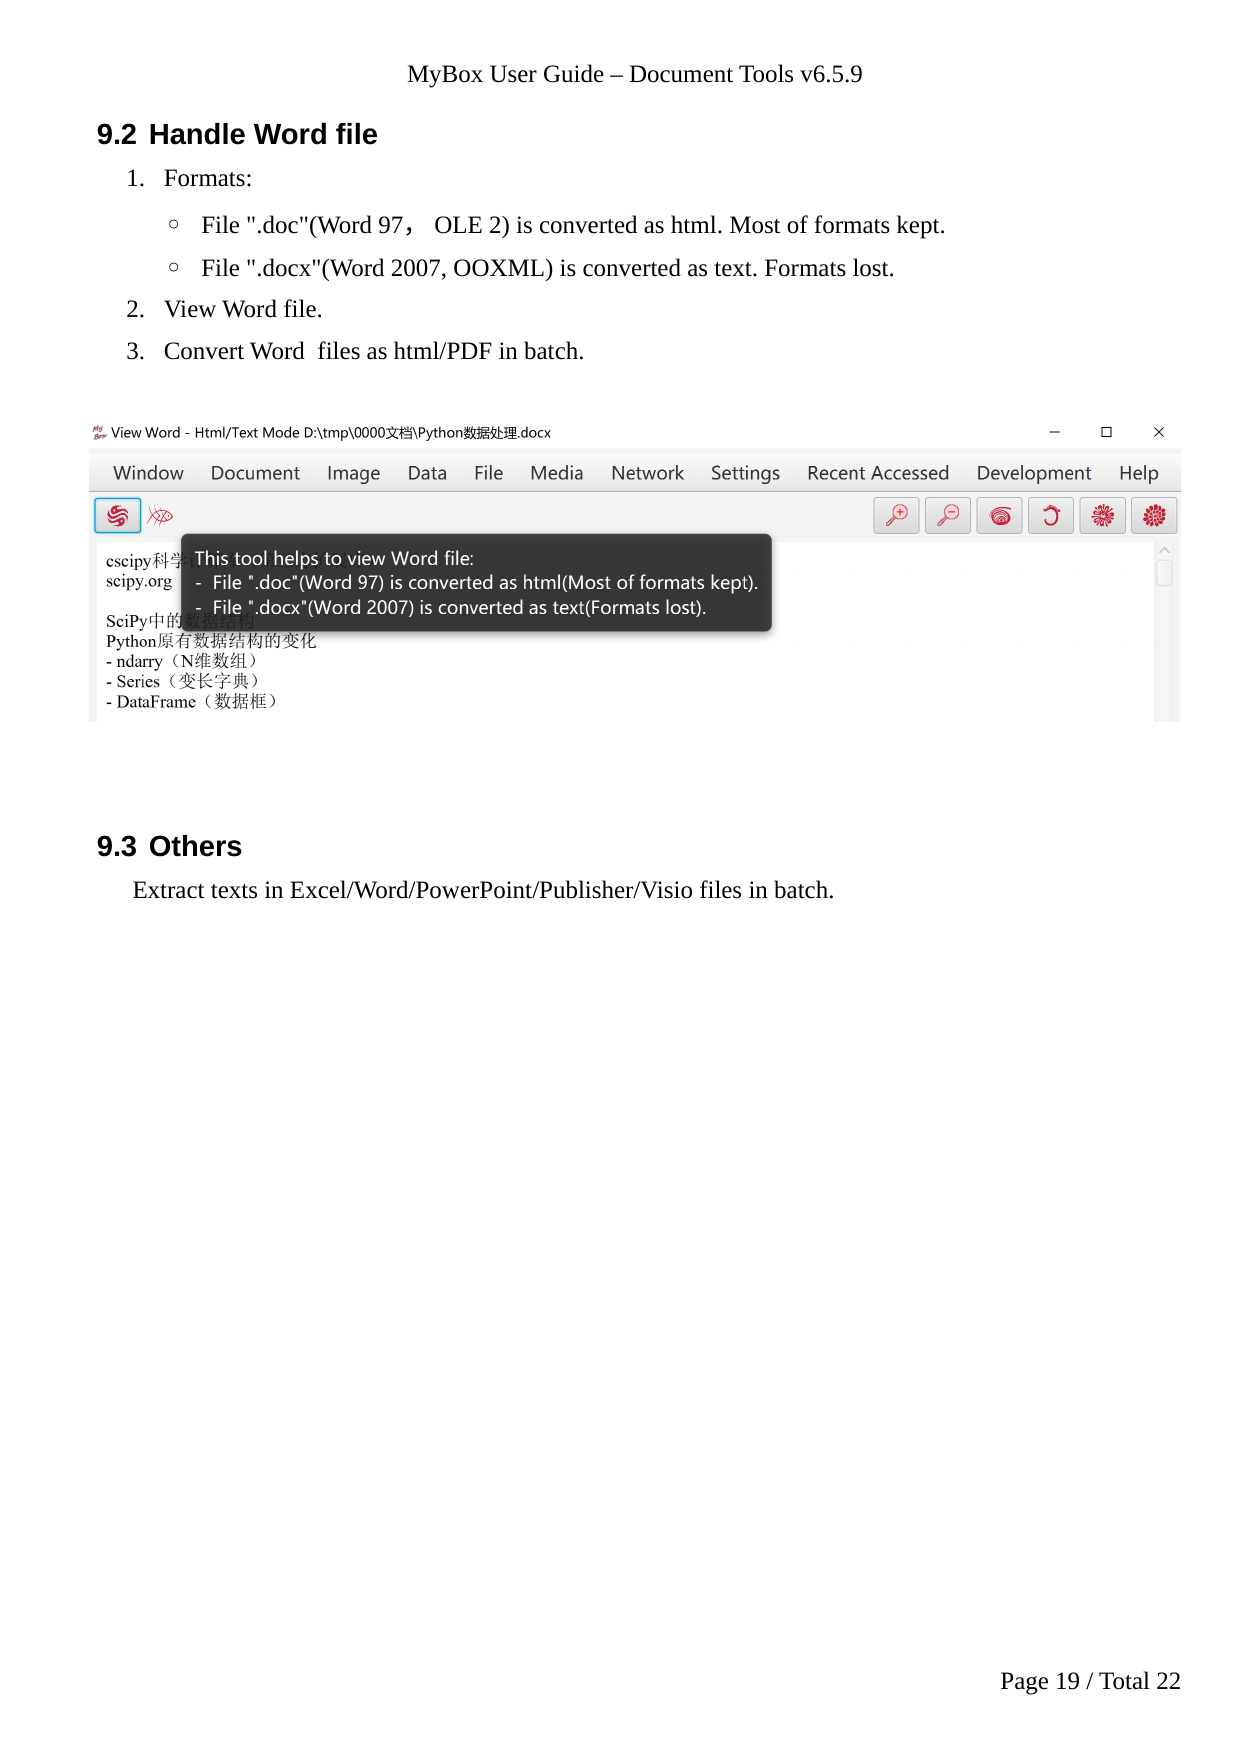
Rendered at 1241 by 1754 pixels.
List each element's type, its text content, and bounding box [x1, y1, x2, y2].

list View Word file. [126, 294, 1181, 323]
list Convert Word files as html/PDF in batch. [126, 336, 1181, 364]
picture [88, 418, 1182, 722]
list File ".docx"(Word 2007, OOXML) is converted as text. Formats lost. [163, 253, 1181, 282]
text Extract texts in Excel/Word/PowerPoint/Publisher/Visio files in batch. [88, 875, 1181, 903]
subtitle Handle Word file [88, 117, 1181, 151]
subtitle Others [88, 829, 1181, 862]
list Formats: [126, 163, 1181, 192]
list File ".doc"(Word 97， OLE 2) is converted as html. Most of formats kept. [163, 204, 1181, 241]
